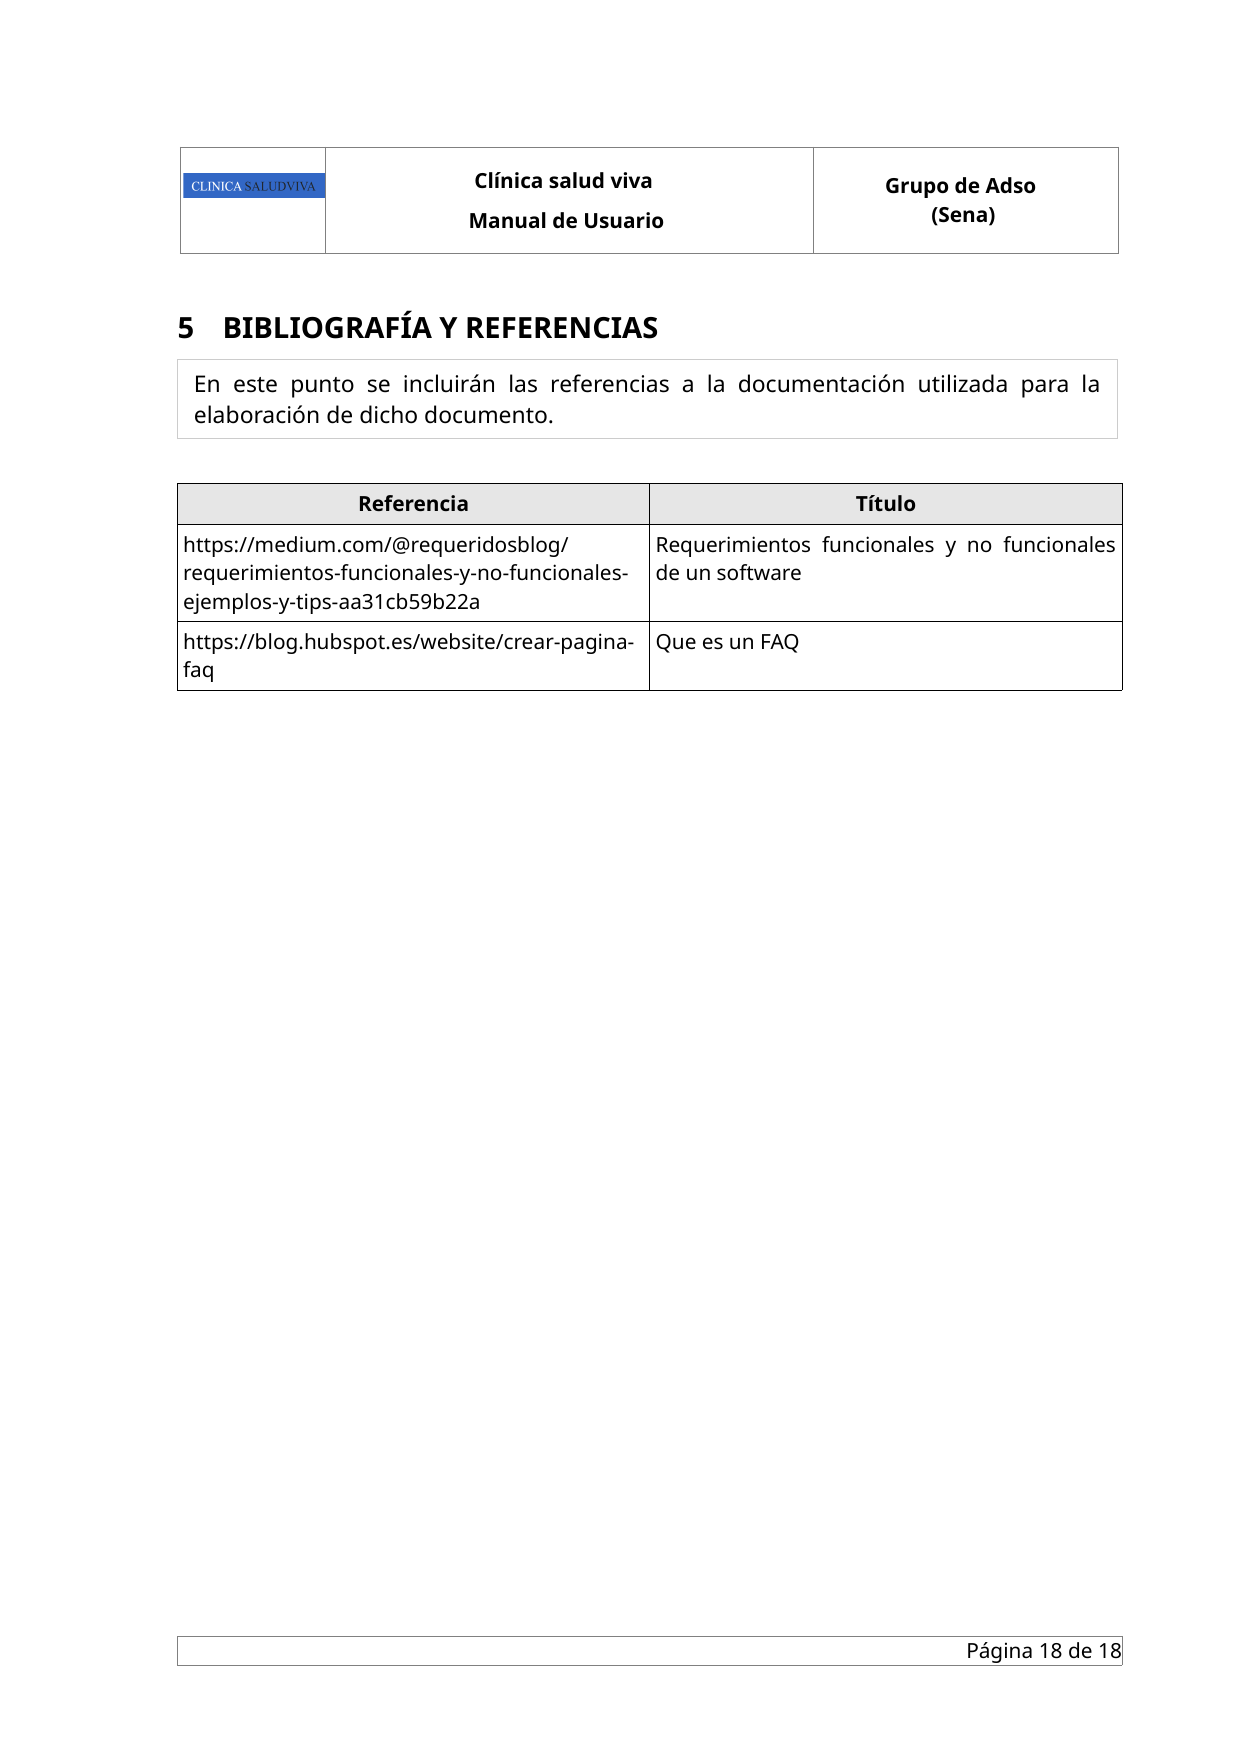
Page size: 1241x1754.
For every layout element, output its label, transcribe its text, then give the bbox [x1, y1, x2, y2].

table_cell Requerimientos funcionales y no funcionales de un software [650, 525, 1122, 621]
table_header Referencia [178, 484, 649, 524]
table_cell https://medium.com/@requeridosblog/requerimientos-funcionales-y-no-funcionales-ejemplos-y-tips-aa31cb59b22a [178, 525, 649, 621]
text En este punto se incluirán las referencias a la documentación utilizada para la elaboración de dicho documento. [194, 368, 1101, 430]
subtitle BIBLIOGRAFÍA Y REFERENCIAS [177, 307, 1122, 347]
table_cell Que es un FAQ [650, 622, 1122, 690]
table_cell https://blog.hubspot.es/website/crear-pagina-faq [178, 622, 649, 690]
table_header Título [650, 484, 1122, 524]
